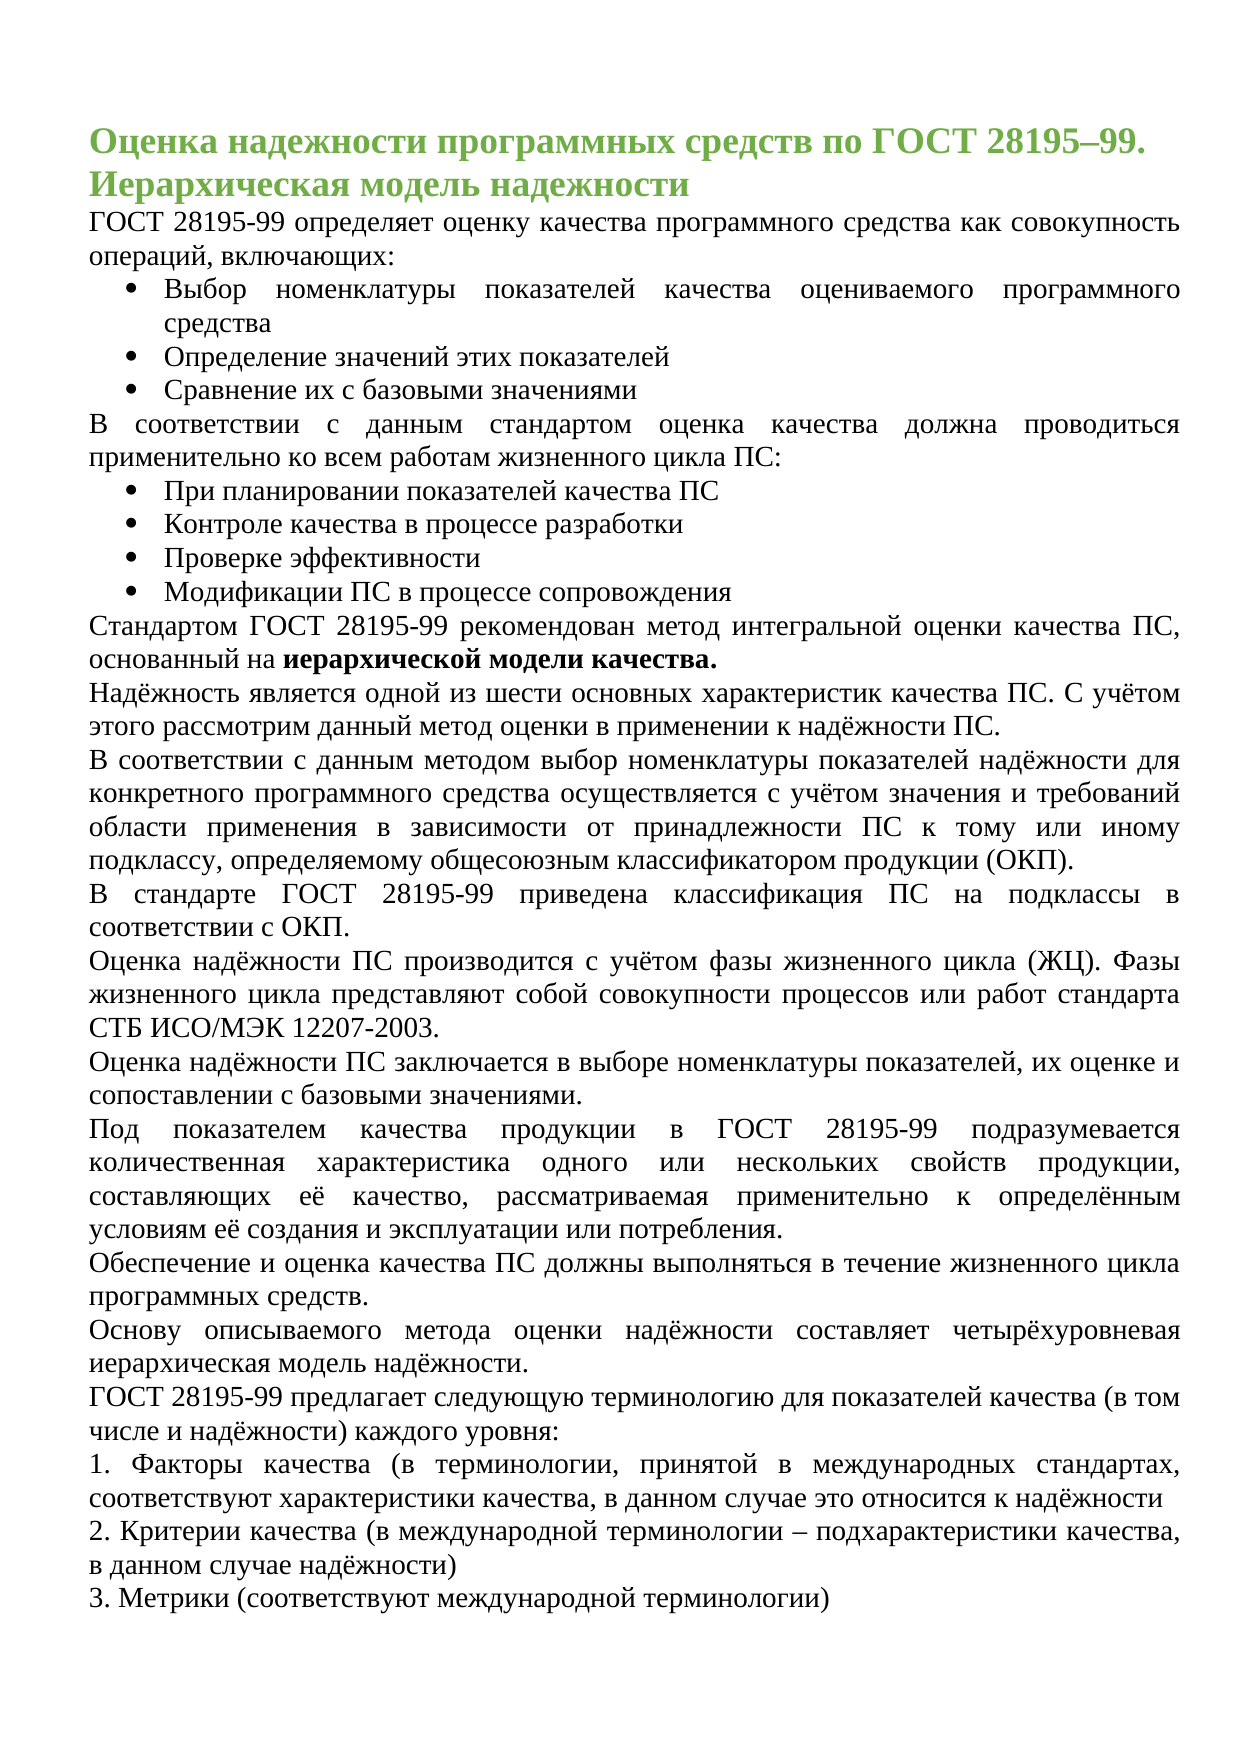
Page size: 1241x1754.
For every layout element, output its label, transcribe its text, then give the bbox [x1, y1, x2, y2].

text Оценка надежности программных средств по ГОСТ 28195–99. Иерархическая модель надежности [89, 118, 1181, 204]
list Контроле качества в процессе разработки [126, 507, 1181, 540]
text Стандартом ГОСТ 28195-99 рекомендован метод интегральной оценки качества ПС, основанный на иерархической модели качества. [89, 608, 1181, 675]
text В соответствии с данным методом выбор номенклатуры показателей надёжности для конкретного программного средства осуществляется с учётом значения и требований области применения в зависимости от принадлежности ПС к тому или иному подклассу, определяемому общесоюзным классификатором продукции (ОКП). [89, 742, 1181, 876]
list Сравнение их с базовыми значениями [126, 372, 1181, 406]
list Проверке эффективности [126, 540, 1181, 574]
text В соответствии с данным стандартом оценка качества должна проводиться применительно ко всем работам жизненного цикла ПС: [89, 406, 1181, 473]
list При планировании показателей качества ПС [126, 473, 1181, 507]
list Выбор номенклатуры показателей качества оцениваемого программного средства [126, 271, 1181, 339]
list Определение значений этих показателей [126, 339, 1181, 372]
list Модификации ПС в процессе сопровождения [126, 574, 1181, 608]
text Надёжность является одной из шести основных характеристик качества ПС. С учётом этого рассмотрим данный метод оценки в применении к надёжности ПС. [89, 675, 1181, 742]
text В стандарте ГОСТ 28195-99 приведена классификация ПС на подклассы в соответствии с ОКП. [89, 876, 1181, 943]
text ГОСТ 28195-99 определяет оценку качества программного средства как совокупность операций, включающих: [89, 204, 1181, 271]
text Оценка надёжности ПС производится с учётом фазы жизненного цикла (ЖЦ). Фазы жизненного цикла представляют собой совокупности процессов или работ стандарта СТБ ИСО/МЭК 12207-2003. [89, 943, 1181, 1044]
text 2. Критерии качества (в международной терминологии – подхарактеристики качества, в данном случае надёжности) [89, 1513, 1181, 1580]
text 1. Факторы качества (в терминологии, принятой в международных стандартах, соответствуют характеристики качества, в данном случае это относится к надёжности [89, 1446, 1181, 1513]
text Под показателем качества продукции в ГОСТ 28195-99 подразумевается количественная характеристика одного или нескольких свойств продукции, составляющих её качество, рассматриваемая применительно к определённым условиям её создания и эксплуатации или потребления. [89, 1111, 1181, 1245]
text Оценка надёжности ПС заключается в выборе номенклатуры показателей, их оценке и сопоставлении с базовыми значениями. [89, 1044, 1181, 1111]
text 3. Метрики (соответствуют международной терминологии) [89, 1580, 1181, 1614]
text ГОСТ 28195-99 предлагает следующую терминологию для показателей качества (в том числе и надёжности) каждого уровня: [89, 1379, 1181, 1446]
text Обеспечение и оценка качества ПС должны выполняться в течение жизненного цикла программных средств. [89, 1245, 1181, 1312]
text Основу описываемого метода оценки надёжности составляет четырёхуровневая иерархическая модель надёжности. [89, 1312, 1181, 1379]
